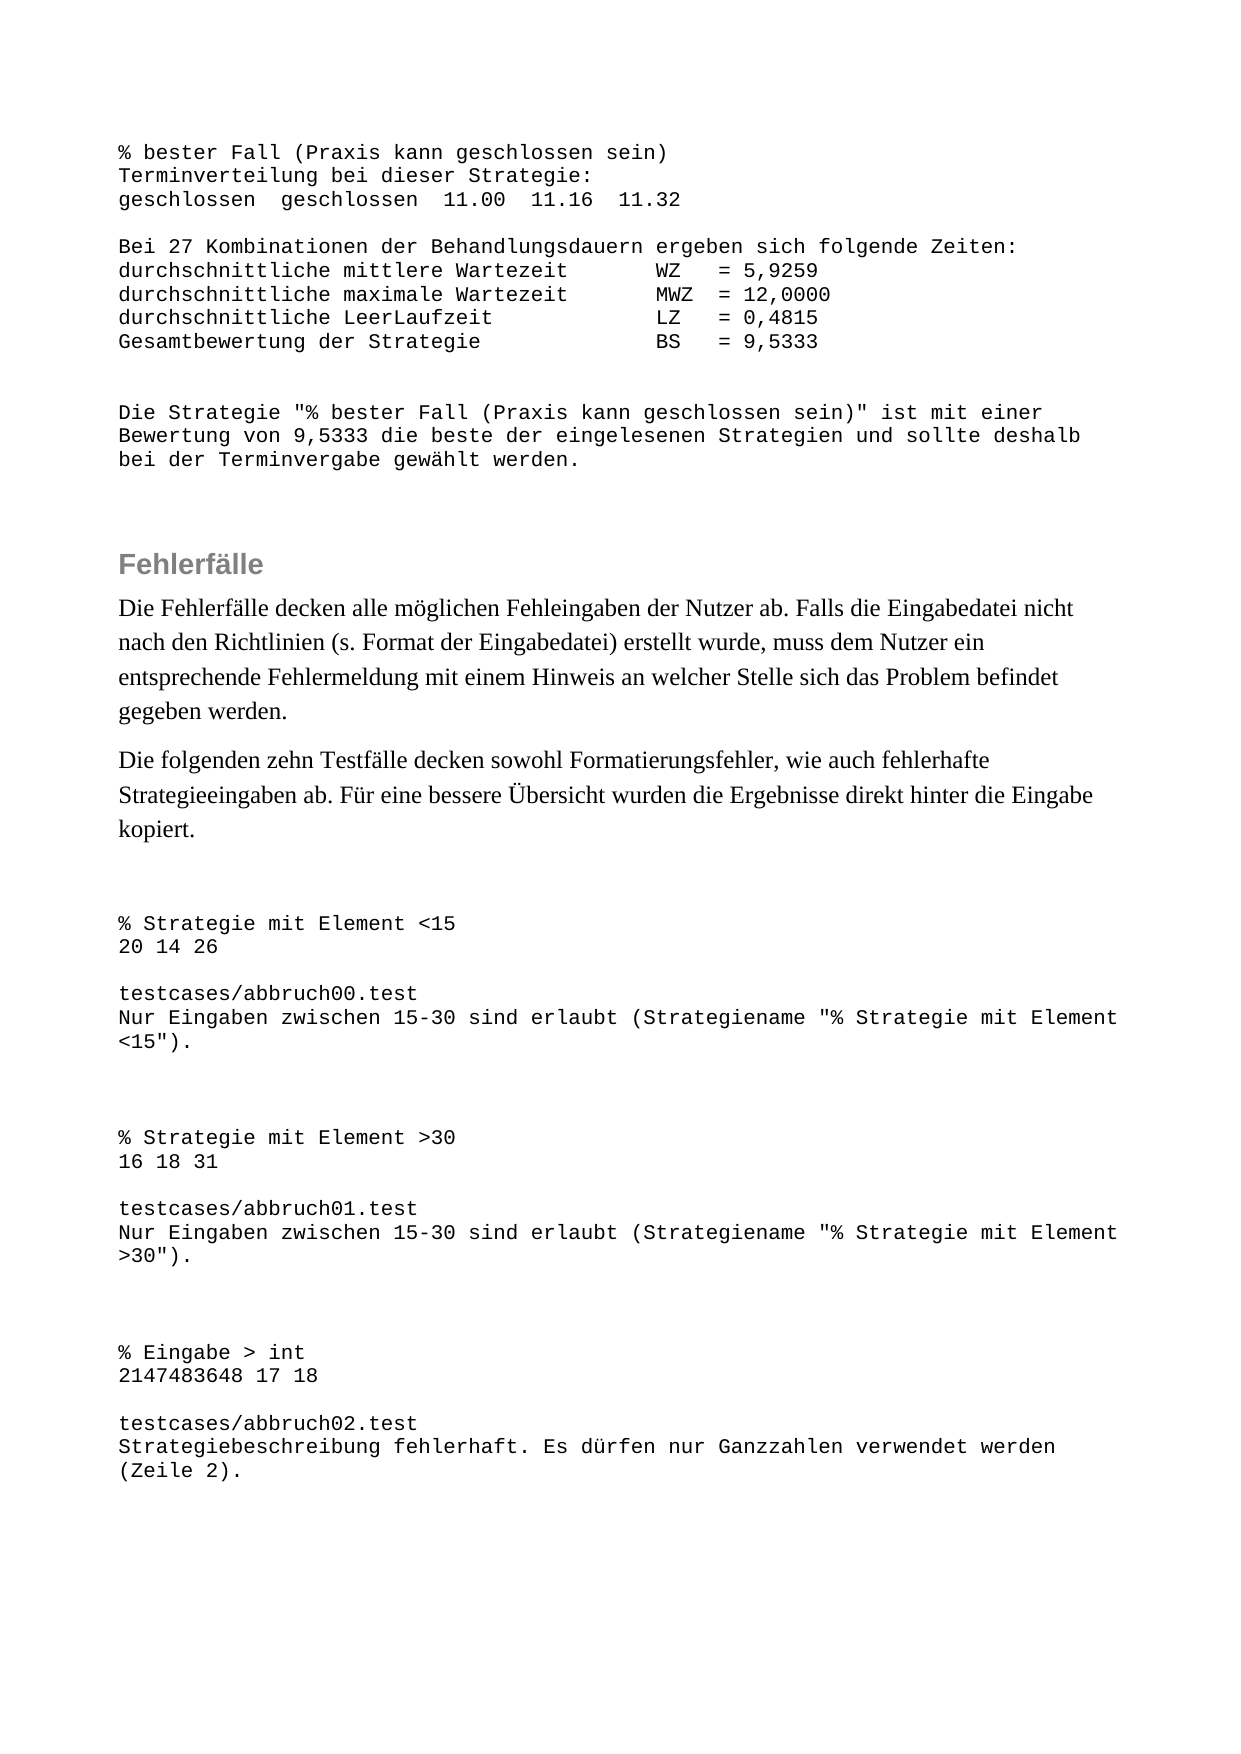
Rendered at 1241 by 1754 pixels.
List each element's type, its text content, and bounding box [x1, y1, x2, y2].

text % Eingabe > int [118, 1342, 1122, 1365]
text 2147483648 17 18 [118, 1365, 1122, 1389]
subtitle Fehlerfälle [118, 547, 1122, 580]
text testcases/abbruch00.test [118, 983, 1122, 1007]
text Nur Eingaben zwischen 15-30 sind erlaubt (Strategiename "% Strategie mit Element >30"). [118, 1222, 1122, 1269]
text Bei 27 Kombinationen der Behandlungsdauern ergeben sich folgende Zeiten: [118, 236, 1122, 260]
text geschlossen geschlossen 11.00 11.16 11.32 [118, 189, 1122, 213]
text Terminverteilung bei dieser Strategie: [118, 165, 1122, 189]
text Strategiebeschreibung fehlerhaft. Es dürfen nur Ganzzahlen verwendet werden (Zeile 2). [118, 1436, 1122, 1483]
text durchschnittliche maximale Wartezeit MWZ = 12,0000 [118, 284, 1122, 307]
text Die Fehlerfälle decken alle möglichen Fehleingaben der Nutzer ab. Falls die Eingabedatei nicht nach den Richtlinien (s. Format der Eingabedatei) erstellt wurde, muss dem Nutzer ein entsprechende Fehlermeldung mit einem Hinweis an welcher Stelle sich das Problem befindet gegeben werden. [118, 593, 1122, 725]
text % bester Fall (Praxis kann geschlossen sein) [118, 142, 1122, 165]
text % Strategie mit Element >30 [118, 1127, 1122, 1151]
text % Strategie mit Element <15 [118, 912, 1122, 936]
text 20 14 26 [118, 936, 1122, 960]
text testcases/abbruch01.test [118, 1198, 1122, 1222]
text Nur Eingaben zwischen 15-30 sind erlaubt (Strategiename "% Strategie mit Element <15"). [118, 1007, 1122, 1054]
text 16 18 31 [118, 1151, 1122, 1174]
text Gesamtbewertung der Strategie BS = 9,5333 [118, 331, 1122, 354]
text durchschnittliche LeerLaufzeit LZ = 0,4815 [118, 307, 1122, 331]
text testcases/abbruch02.test [118, 1413, 1122, 1436]
text Die Strategie "% bester Fall (Praxis kann geschlossen sein)" ist mit einer Bewertung von 9,5333 die beste der eingelesenen Strategien und sollte deshalb bei der Terminvergabe gewählt werden. [118, 402, 1122, 473]
text durchschnittliche mittlere Wartezeit WZ = 5,9259 [118, 260, 1122, 284]
text Die folgenden zehn Testfälle decken sowohl Formatierungsfehler, wie auch fehlerhafte Strategieeingaben ab. Für eine bessere Übersicht wurden die Ergebnisse direkt hinter die Eingabe kopiert. [118, 745, 1122, 843]
